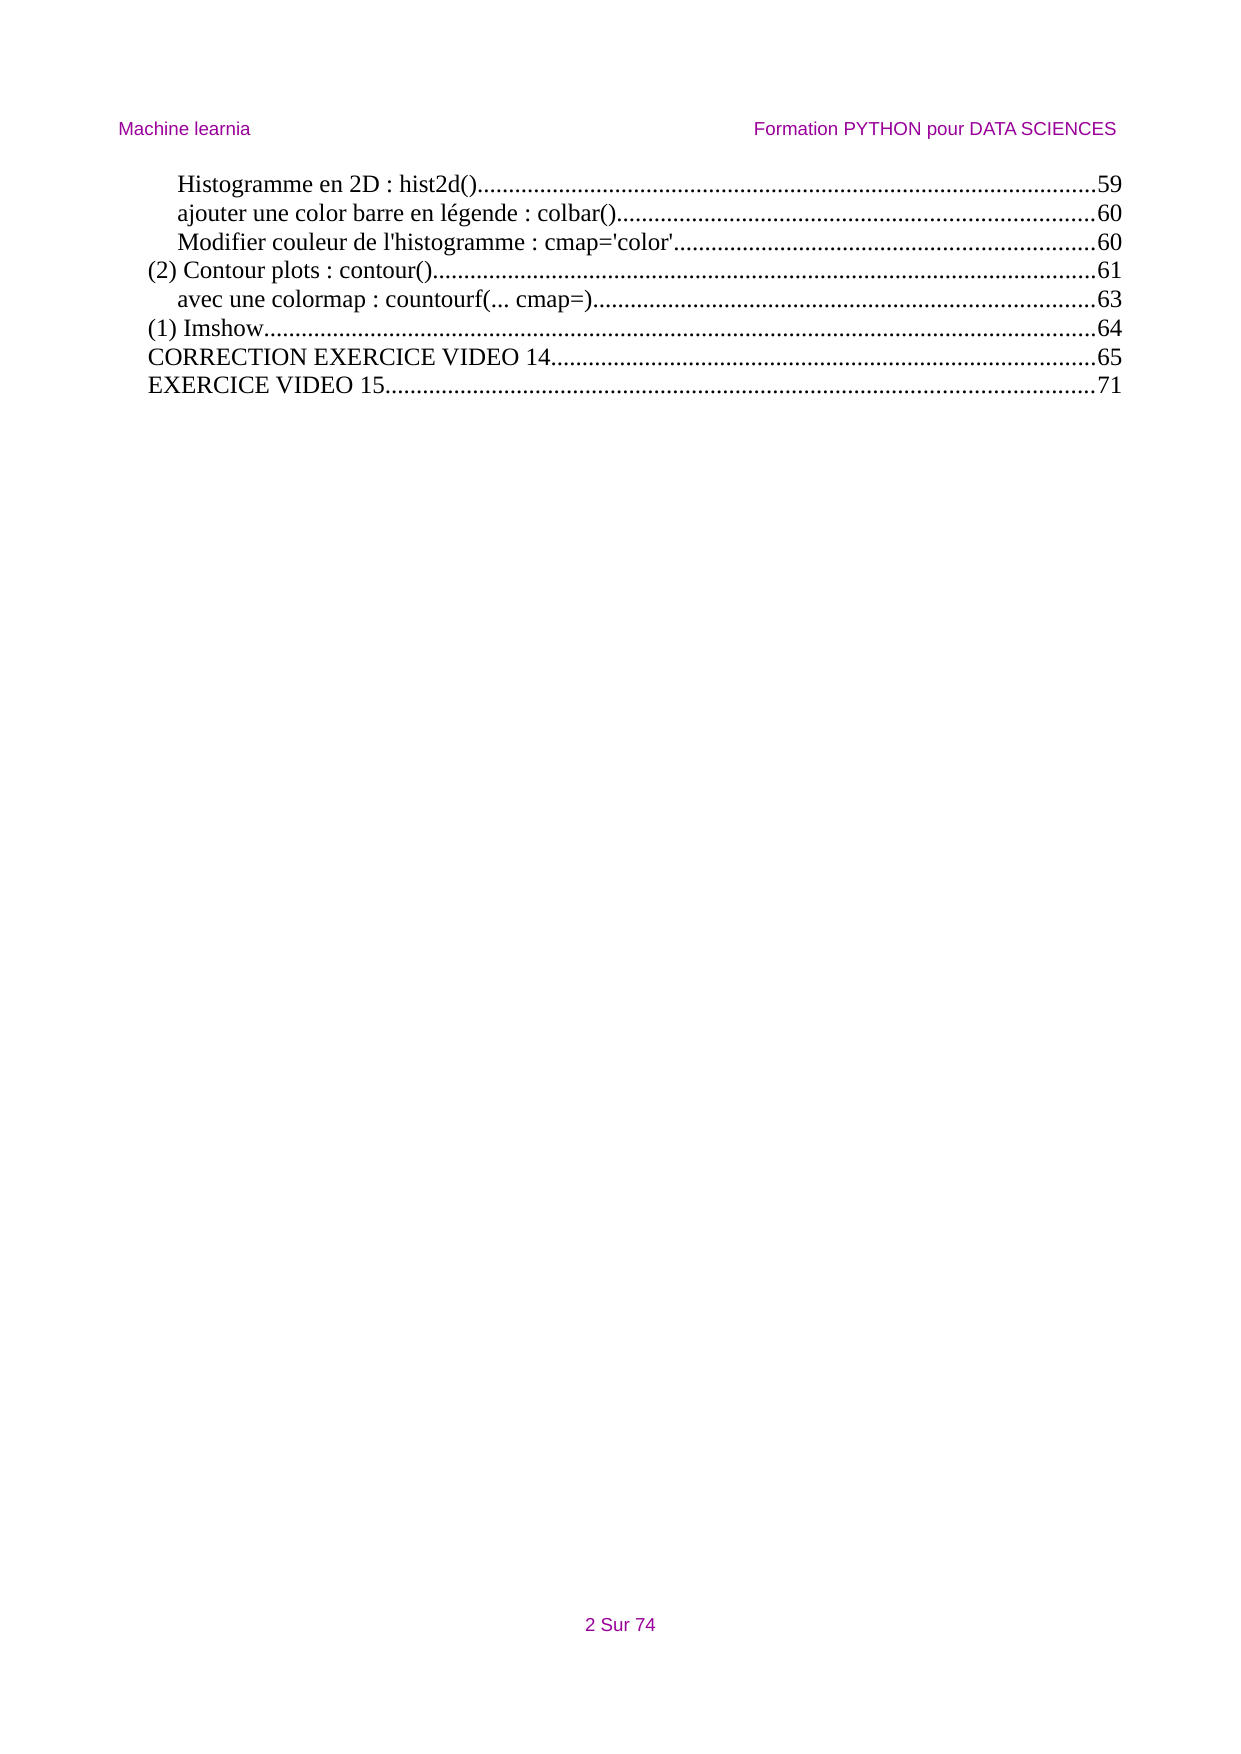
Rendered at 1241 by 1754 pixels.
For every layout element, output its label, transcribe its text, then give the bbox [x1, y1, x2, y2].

text EXERCICE VIDEO 15 71 [148, 370, 1122, 399]
text (2) Contour plots : contour() 61 [148, 255, 1122, 284]
text Modifier couleur de l'histogramme : cmap='color' 60 [177, 227, 1122, 255]
text avec une colormap : countourf(... cmap=) 63 [177, 284, 1122, 313]
text Histogramme en 2D : hist2d() 59 [177, 169, 1122, 198]
text CORRECTION EXERCICE VIDEO 14 65 [148, 342, 1122, 370]
text ajouter une color barre en légende : colbar() 60 [177, 198, 1122, 227]
text (1) Imshow 64 [148, 313, 1122, 342]
